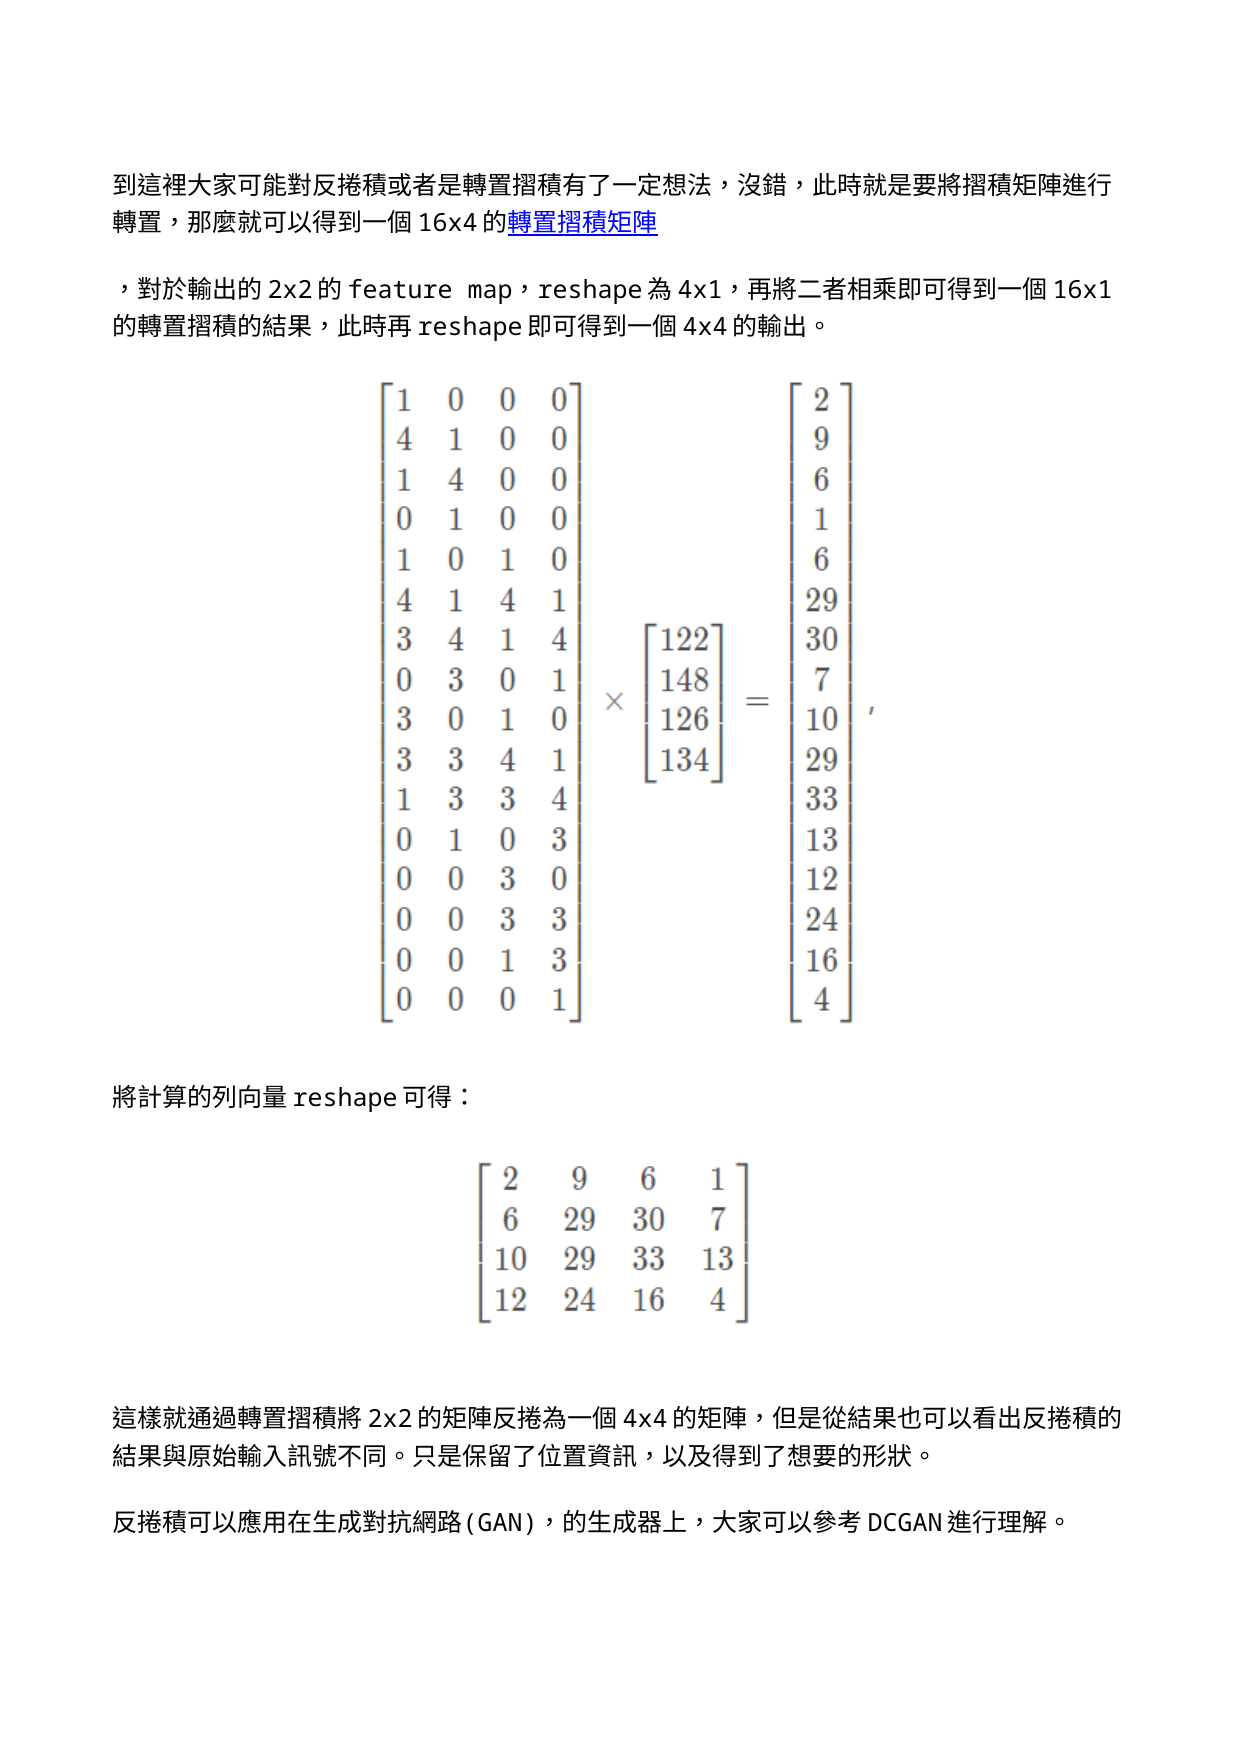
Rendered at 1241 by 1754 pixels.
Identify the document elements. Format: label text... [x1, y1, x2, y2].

picture [359, 372, 878, 1028]
text 反捲積可以應用在生成對抗網路(GAN)，的生成器上，大家可以參考DCGAN進行理解。 [112, 1502, 1125, 1539]
picture [473, 1143, 764, 1341]
text 這樣就通過轉置摺積將2x2的矩陣反捲為一個4x4的矩陣，但是從結果也可以看出反捲積的結果與原始輸入訊號不同。只是保留了位置資訊，以及得到了想要的形狀。 [112, 1398, 1125, 1473]
text 到這裡大家可能對反捲積或者是轉置摺積有了一定想法，沒錯，此時就是要將摺積矩陣進行轉置，那麼就可以得到一個16x4的轉置摺積矩陣 [112, 164, 1125, 239]
text 將計算的列向量reshape可得： [112, 1077, 1125, 1114]
text ，對於輸出的2x2的feature map，reshape為4x1，再將二者相乘即可得到一個16x1的轉置摺積的結果，此時再reshape即可得到一個4x4的輸出。 [112, 269, 1125, 344]
